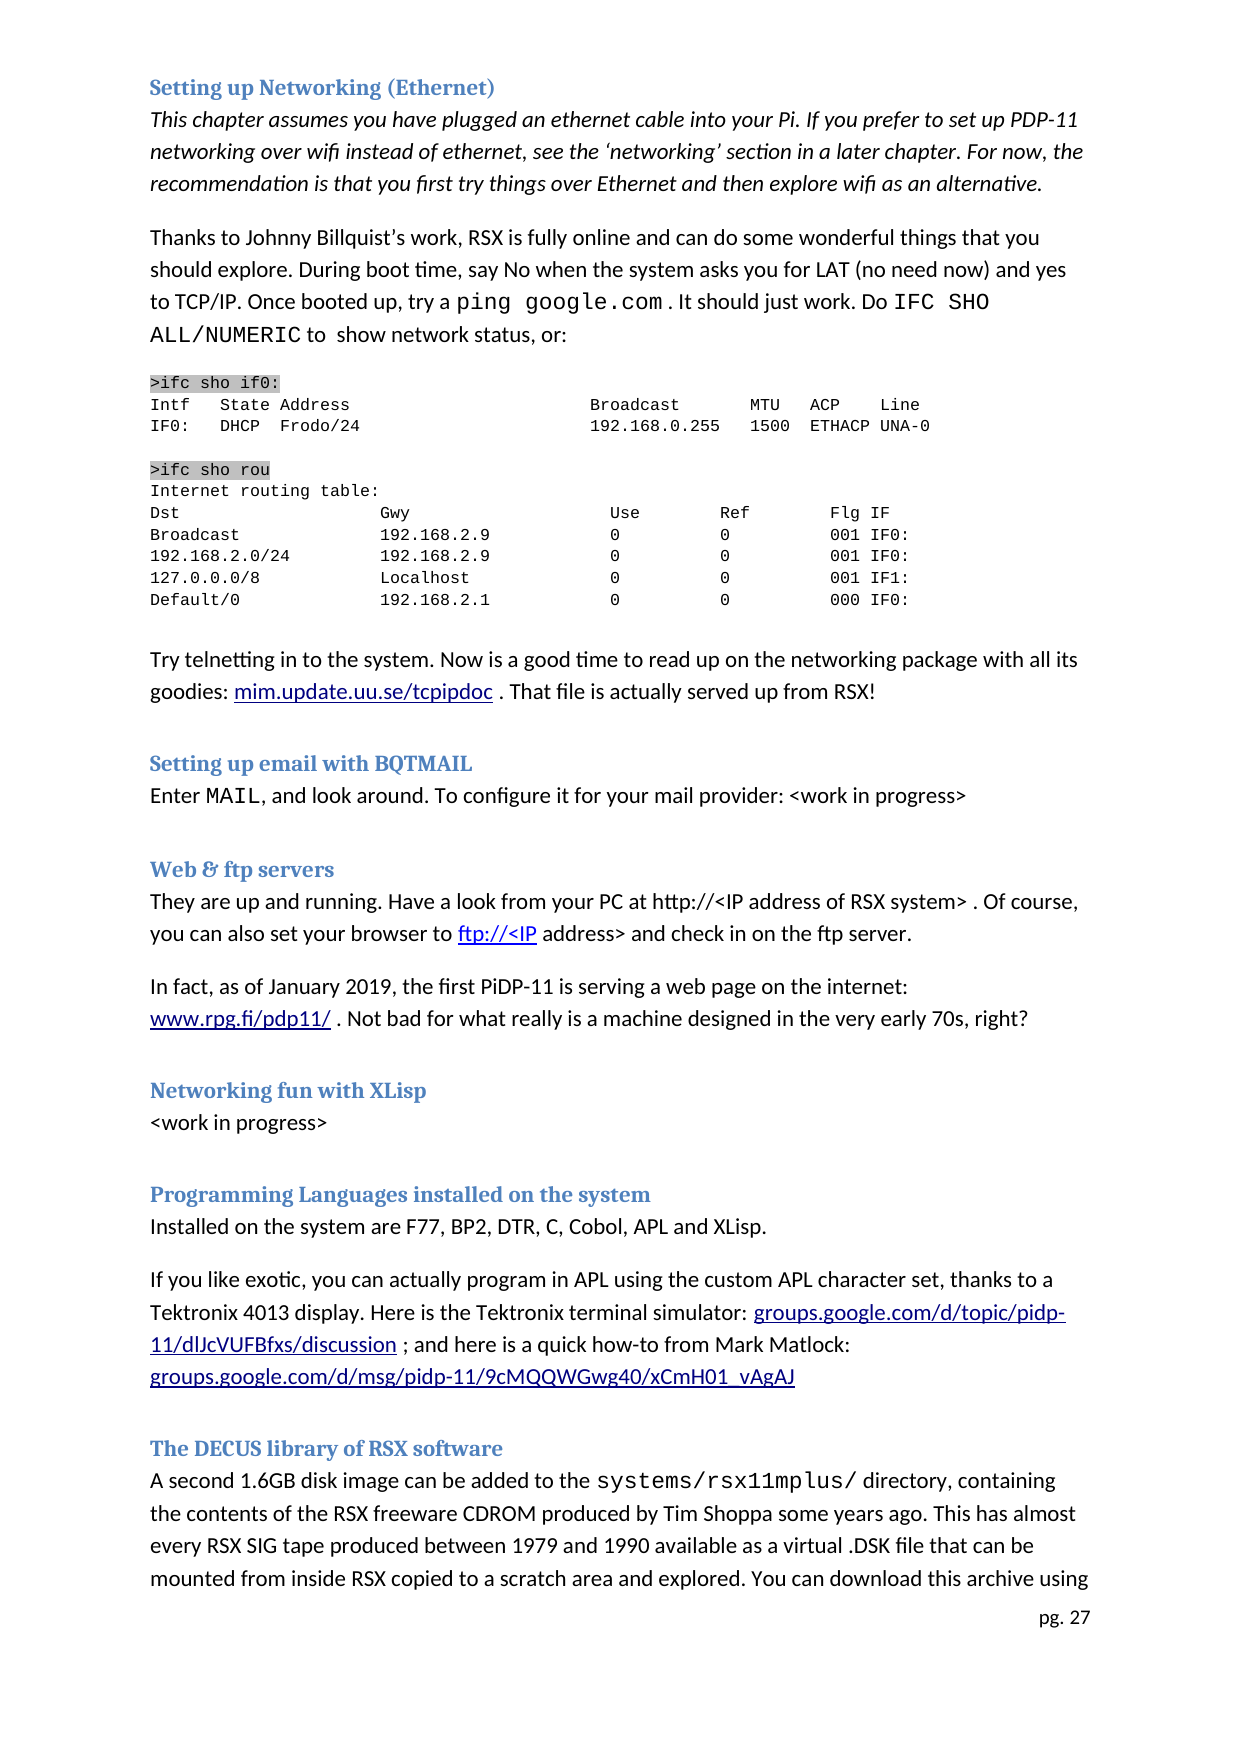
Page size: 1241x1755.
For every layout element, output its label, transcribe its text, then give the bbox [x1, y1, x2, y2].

text Intf State Address Broadcast MTU ACP Line [150, 396, 1090, 415]
text Web & ftp servers [150, 857, 1090, 883]
text Dst Gwy Use Ref Flg IF [150, 505, 1090, 523]
text Setting up Networking (Ethernet) [150, 75, 1090, 101]
text 127.0.0.0/8 Localhost 0 0 001 IF1: [150, 570, 1090, 588]
text IF0: DHCP Frodo/24 192.168.0.255 1500 ETHACP UNA-0 [150, 418, 1090, 437]
text Programming Languages installed on the system [150, 1182, 1090, 1208]
text <work in progress> [150, 1108, 1090, 1136]
text They are up and running. Have a look from your PC at http://<IP address of RSX system> . Of course, you can also set your browser to ftp://<IP address> and check in on the ftp server. [150, 887, 1090, 947]
text Thanks to Johnny Billquist’s work, RSX is fully online and can do some wonderful things that you should explore. During boot time, say No when the system asks you for LAT (no need now) and yes to TCP/IP. Once booted up, try a ping google.com . It should just work. Do IFC SHO ALL/NUMERIC to show network status, or: [150, 223, 1090, 349]
text Networking fun with XLisp [150, 1078, 1090, 1104]
text The DECUS library of RSX software [150, 1436, 1090, 1462]
text A second 1.6GB disk image can be added to the systems/rsx11mplus/ directory, containing the contents of the RSX freeware CDROM produced by Tim Shoppa some years ago. This has almost every RSX SIG tape produced between 1979 and 1990 available as a virtual .DSK file that can be mounted from inside RSX copied to a scratch area and explored. You can download this archive using [150, 1466, 1090, 1592]
text Installed on the system are F77, BP2, DTR, C, Cobol, APL and XLisp. [150, 1212, 1090, 1240]
text If you like exotic, you can actually program in APL using the custom APL character set, thanks to a Tektronix 4013 display. Here is the Tektronix terminal simulator: groups.google.com/d/topic/pidp-11/dlJcVUFBfxs/discussion ; and here is a quick how-to from Mark Matlock: groups.google.com/d/msg/pidp-11/9cMQQWGwg40/xCmH01_vAgAJ [150, 1265, 1090, 1390]
text This chapter assumes you have plugged an ethernet cable into your Pi. If you prefer to set up PDP-11 networking over wifi instead of ethernet, see the ‘networking’ section in a later chapter. For now, the recommendation is that you first try things over Ethernet and then explore wifi as an alternative. [150, 105, 1090, 198]
text Try telnetting in to the system. Now is a good time to read up on the networking package with all its goodies: mim.update.uu.se/tcpipdoc . That file is actually served up from RSX! [150, 645, 1090, 705]
text >ifc sho rou [150, 461, 1090, 480]
text 192.168.2.0/24 192.168.2.9 0 0 001 IF0: [150, 548, 1090, 567]
text In fact, as of January 2019, the first PiDP-11 is serving a web page on the internet: www.rpg.fi/pdp11/ . Not bad for what really is a machine designed in the very early 70s, right? [150, 972, 1090, 1032]
text Broadcast 192.168.2.9 0 0 001 IF0: [150, 526, 1090, 545]
text Setting up email with BQTMAIL [150, 751, 1090, 778]
text >ifc sho if0: [150, 375, 1090, 393]
text Default/0 192.168.2.1 0 0 000 IF0: [150, 591, 1090, 610]
text Internet routing table: [150, 483, 1090, 502]
text Enter MAIL, and look around. To configure it for your mail provider: <work in progress> [150, 781, 1090, 811]
